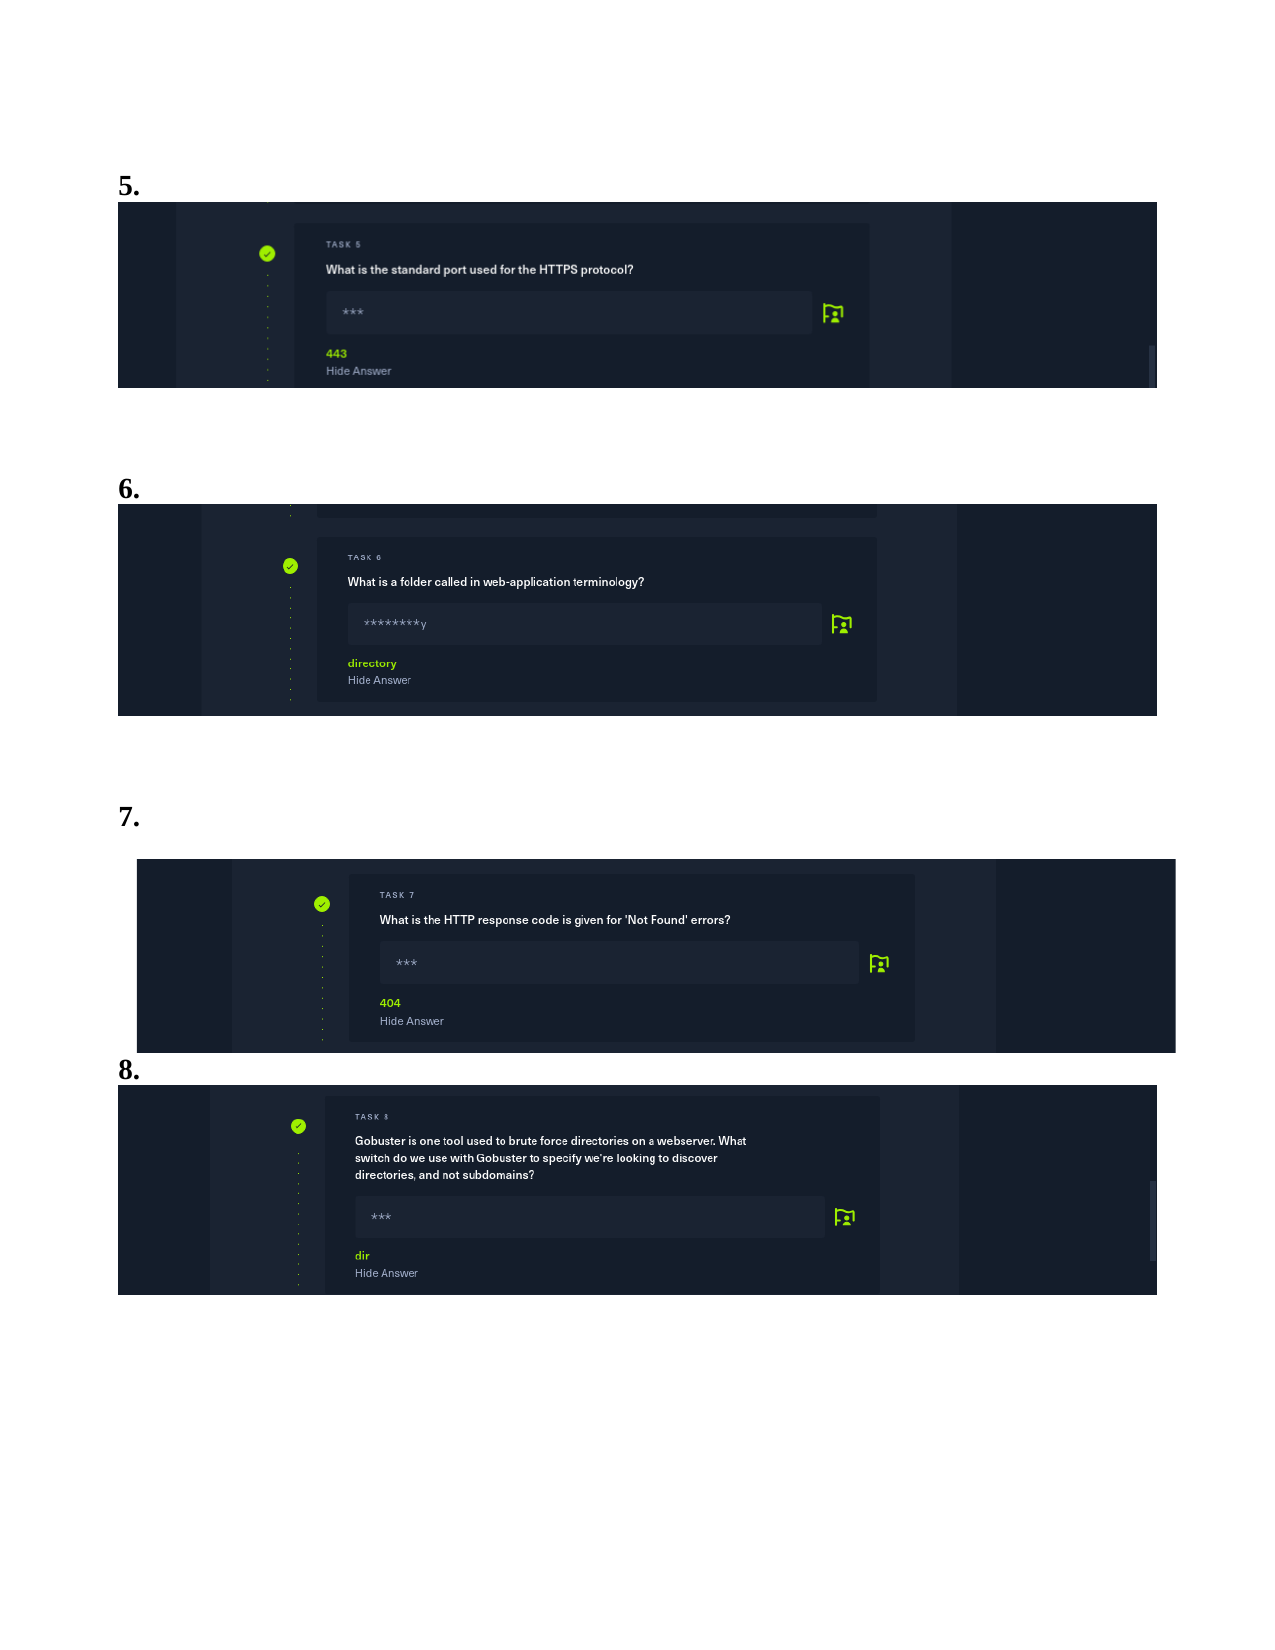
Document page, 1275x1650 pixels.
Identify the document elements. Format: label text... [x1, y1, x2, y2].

picture [118, 202, 1157, 388]
text 8. [118, 833, 1157, 1085]
text 5. [118, 168, 1157, 202]
picture [118, 1085, 1157, 1295]
text 7. [118, 799, 1157, 833]
text 6. [118, 471, 1157, 504]
picture [136, 859, 1176, 1053]
picture [118, 504, 1157, 716]
